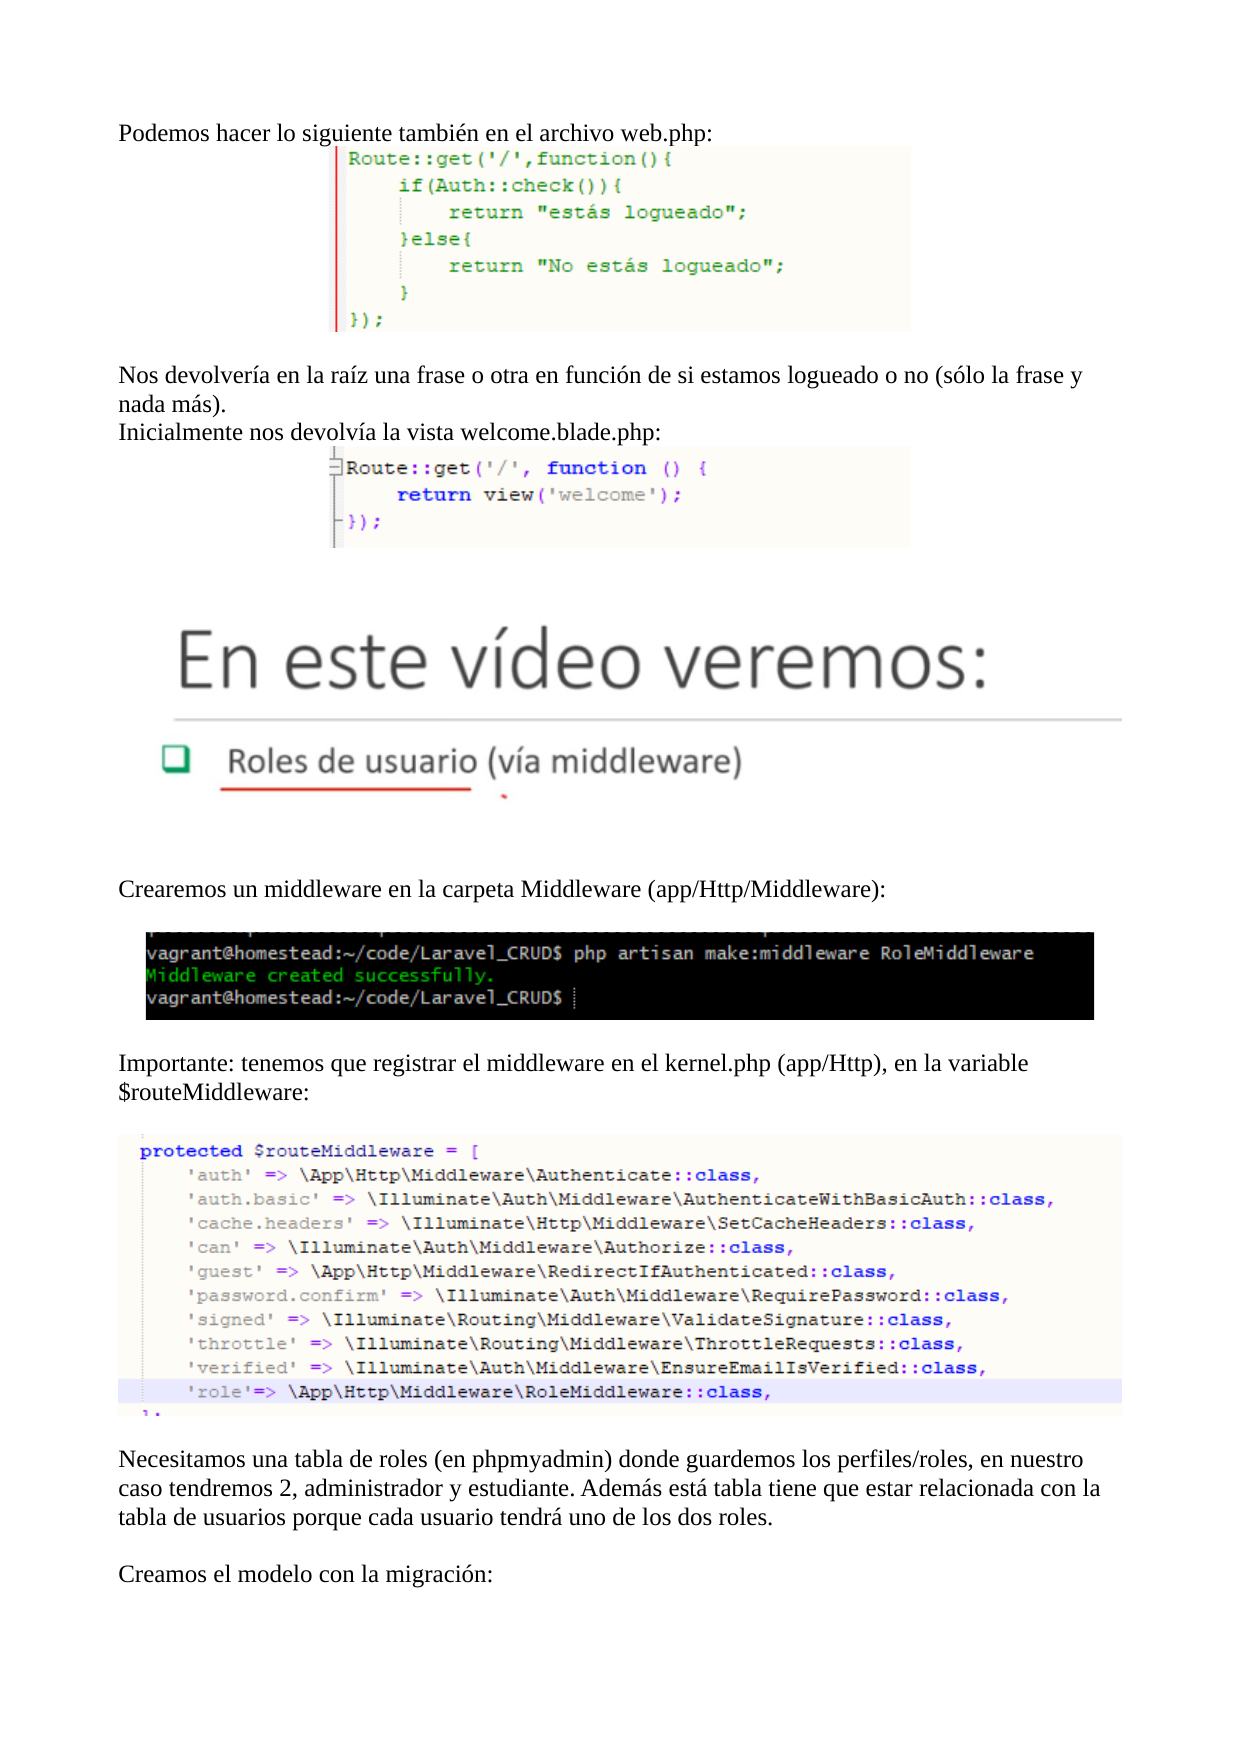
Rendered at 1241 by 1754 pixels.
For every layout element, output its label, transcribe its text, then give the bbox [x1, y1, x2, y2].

picture [145, 932, 1095, 1020]
text Podemos hacer lo siguiente también en el archivo web.php: [118, 118, 1122, 147]
text Inicialmente nos devolvía la vista welcome.blade.php: [118, 417, 1122, 446]
text Importante: tenemos que registrar el middleware en el kernel.php (app/Http), en la variable $routeMiddleware: [118, 1048, 1122, 1106]
picture [118, 1134, 1122, 1416]
picture [328, 146, 912, 332]
text Necesitamos una tabla de roles (en phpmyadmin) donde guardemos los perfiles/roles, en nuestro caso tendremos 2, administrador y estudiante. Además está tabla tiene que estar relacionada con la tabla de usuarios porque cada usuario tendrá uno de los dos roles. [118, 1444, 1122, 1531]
text Crearemos un middleware en la carpeta Middleware (app/Http/Middleware): [118, 875, 1122, 903]
text Nos devolvería en la raíz una frase o otra en función de si estamos logueado o no (sólo la frase y nada más). [118, 360, 1122, 417]
picture [118, 576, 1122, 875]
text Creamos el modelo con la migración: [118, 1559, 1122, 1588]
picture [329, 446, 911, 548]
